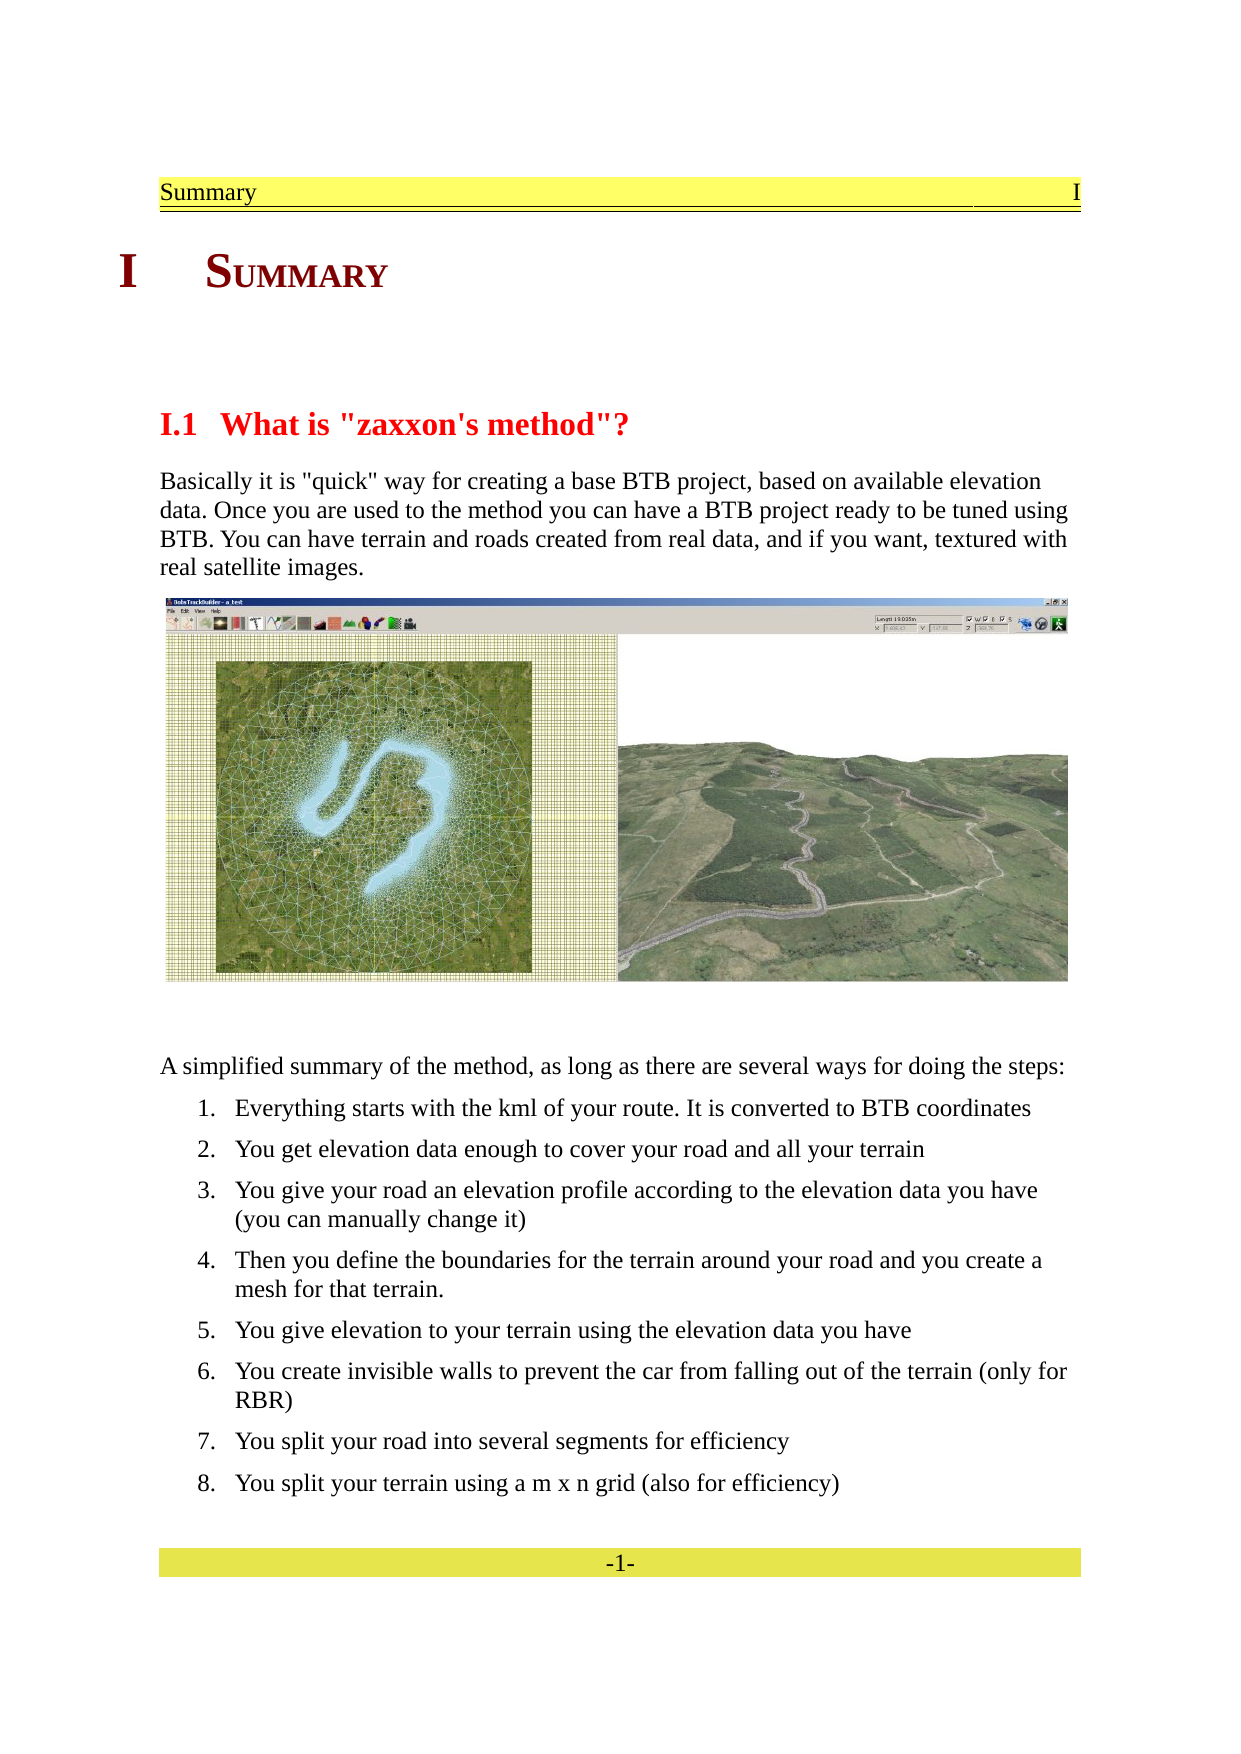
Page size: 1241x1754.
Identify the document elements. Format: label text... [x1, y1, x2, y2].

list Everything starts with the kml of your route. It is converted to BTB coordinates [197, 1093, 1081, 1121]
subtitle Summary [118, 240, 1081, 298]
text A simplified summary of the method, as long as there are several ways for doing the steps: [159, 1051, 1081, 1080]
list You split your road into several segments for efficiency [197, 1426, 1081, 1455]
list You split your terrain using a m x n grid (also for efficiency) [197, 1468, 1081, 1496]
list Then you define the boundaries for the terrain around your road and you create a mesh for that terrain. [197, 1245, 1081, 1303]
table_header [160, 594, 1081, 1010]
text Basically it is "quick" way for creating a base BTB project, based on available elevation data. Once you are used to the method you can have a BTB project ready to be tuned using BTB. You can have terrain and roads created from real data, and if you want, textured with real satellite images. [159, 466, 1081, 581]
list You create invisible walls to prevent the car from falling out of the terrain (only for RBR) [197, 1356, 1081, 1414]
list You give your road an elevation profile according to the elevation data you have (you can manually change it) [197, 1175, 1081, 1233]
subtitle What is "zaxxon's method"? [159, 404, 1081, 443]
list You give elevation to your terrain using the elevation data you have [197, 1315, 1081, 1344]
list You get elevation data enough to cover your road and all your terrain [197, 1134, 1081, 1163]
